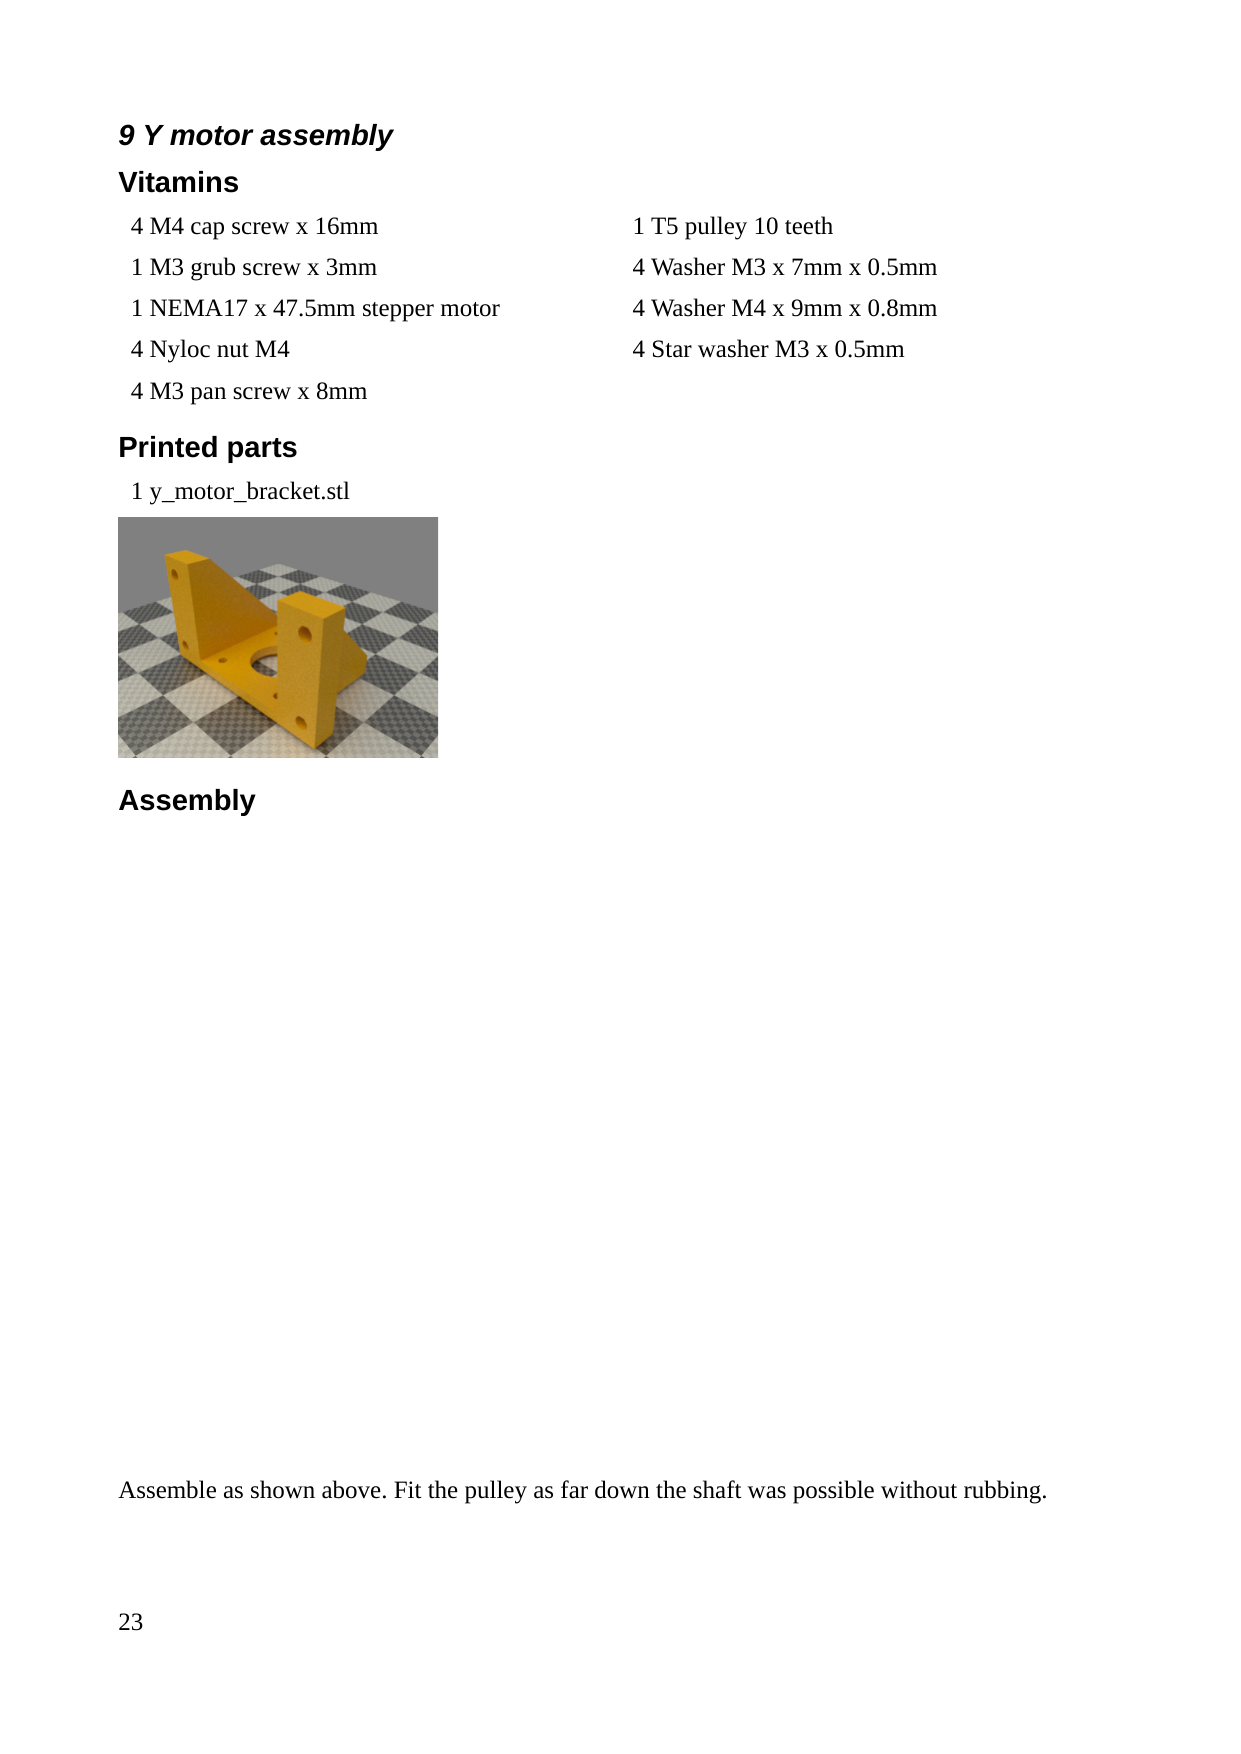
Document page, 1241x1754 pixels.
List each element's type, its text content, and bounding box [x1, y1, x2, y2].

table_header 1 T5 pulley 10 teeth 4 Washer M3 x 7mm x 0.5mm 4 Washer M4 x 9mm x 0.8mm 4 Star washer M3 x 0.5mm [620, 211, 1122, 417]
table_header 4 M4 cap screw x 16mm 1 M3 grub screw x 3mm 1 NEMA17 x 47.5mm stepper motor 4 Nyloc nut M4 4 M3 pan screw x 8mm [118, 211, 620, 417]
subtitle Y motor assembly [118, 118, 1122, 152]
text Assemble as shown above. Fit the pulley as far down the shaft was possible without rubbing. [118, 1475, 1122, 1503]
subtitle Vitamins [118, 165, 1122, 199]
text 1 y_motor_bracket.stl [118, 476, 1122, 505]
subtitle Printed parts [118, 431, 1122, 464]
picture [118, 517, 439, 758]
subtitle Assembly [118, 783, 1122, 817]
